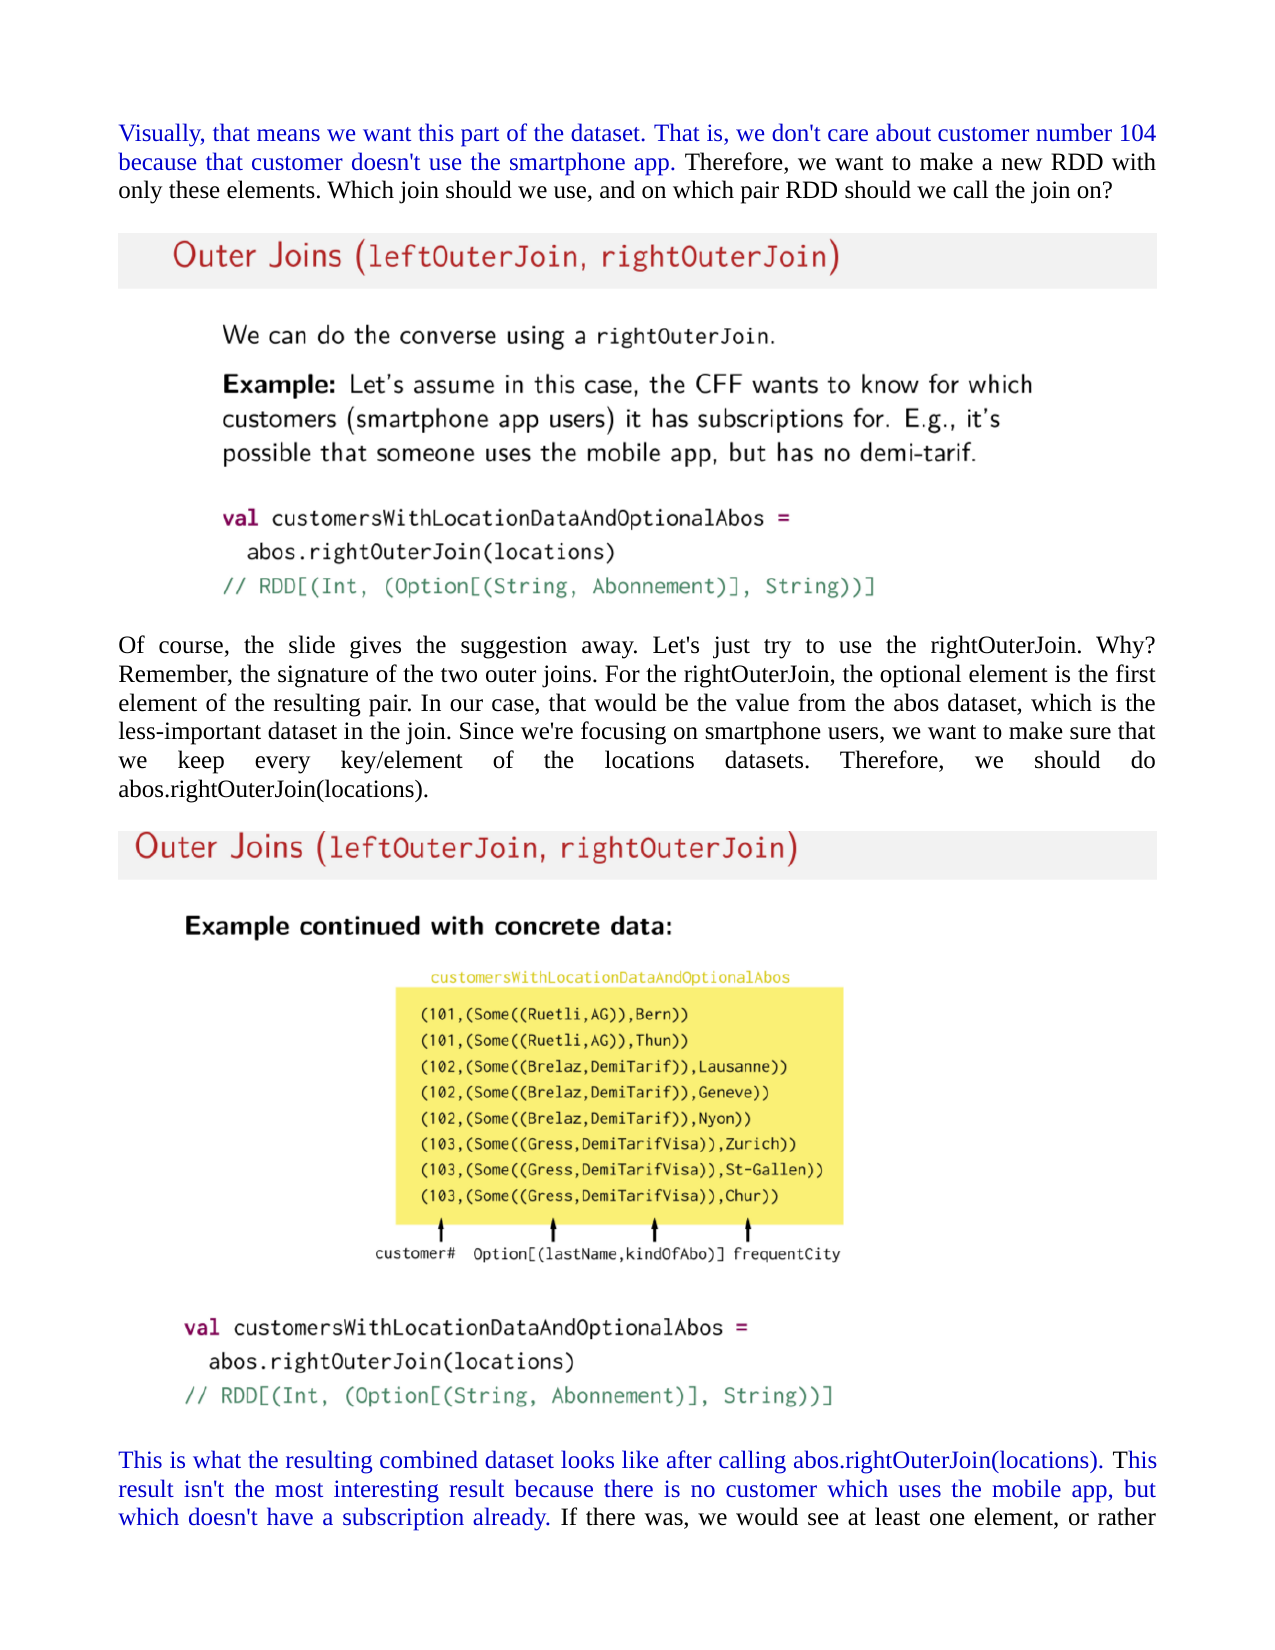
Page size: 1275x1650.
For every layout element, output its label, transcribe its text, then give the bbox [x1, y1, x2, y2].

picture [118, 831, 1157, 1417]
text Visually, that means we want this part of the dataset. That is, we don't care about customer number 104 because that customer doesn't use the smartphone app. Therefore, we want to make a new RDD with only these elements. Which join should we use, and on which pair RDD should we call the join on? [118, 118, 1157, 204]
picture [118, 233, 1157, 602]
text This is what the resulting combined dataset looks like after calling abos.rightOuterJoin(locations). This result isn't the most interesting result because there is no customer which uses the mobile app, but which doesn't have a subscription already. If there was, we would see at least one element, or rather [118, 1445, 1157, 1531]
text Of course, the slide gives the suggestion away. Let's just try to use the rightOuterJoin. Why? Remember, the signature of the two outer joins. For the rightOuterJoin, the optional element is the first element of the resulting pair. In our case, that would be the value from the abos dataset, which is the less-important dataset in the join. Since we're focusing on smartphone users, we want to make sure that we keep every key/element of the locations datasets. Therefore, we should do abos.rightOuterJoin(locations). [118, 630, 1157, 803]
